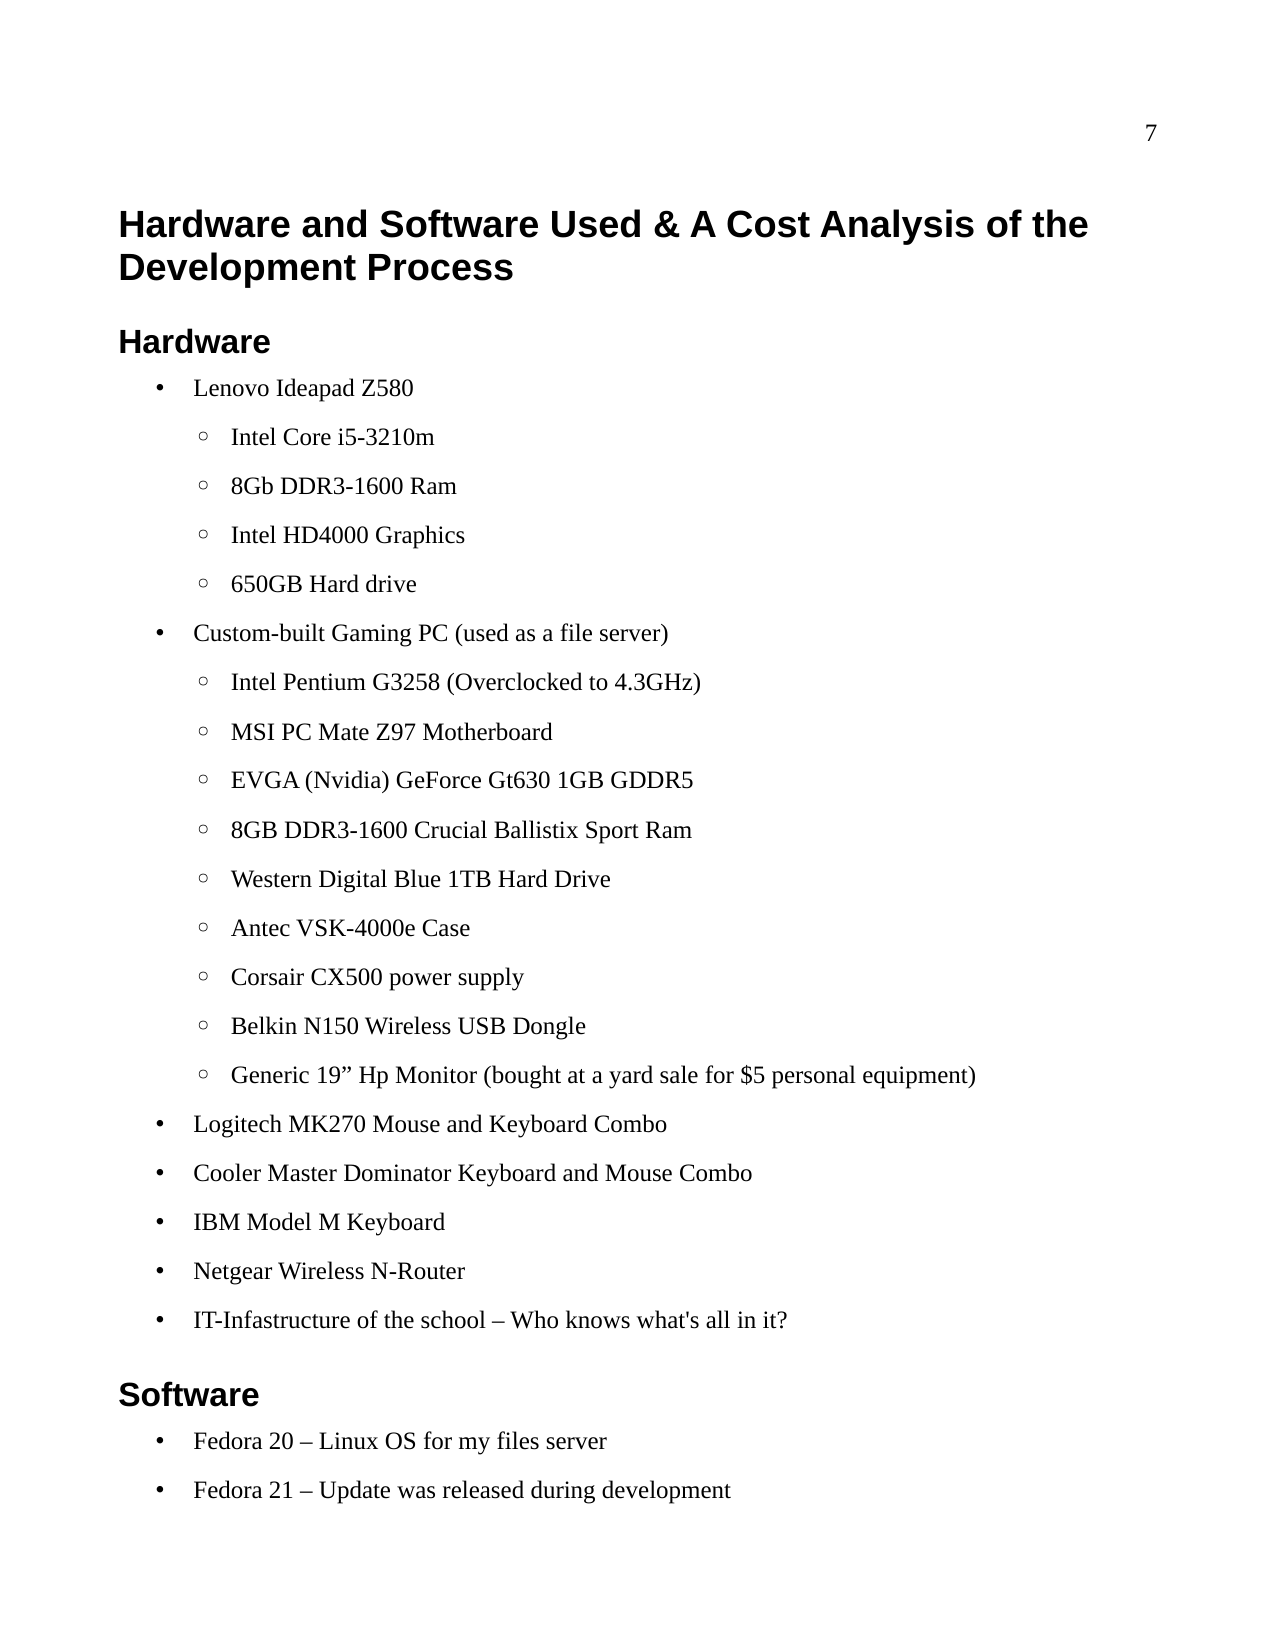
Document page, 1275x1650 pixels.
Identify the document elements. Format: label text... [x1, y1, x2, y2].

subtitle Western Digital Blue 1TB Hard Drive [193, 864, 1157, 892]
subtitle 8GB DDR3-1600 Crucial Ballistix Sport Ram [193, 815, 1157, 843]
subtitle Custom-built Gaming PC (used as a file server) [156, 618, 1157, 647]
subtitle IT-Infastructure of the school – Who knows what's all in it? [156, 1305, 1157, 1334]
subtitle Intel Pentium G3258 (Overclocked to 4.3GHz) [193, 667, 1157, 696]
subtitle Hardware and Software Used & A Cost Analysis of the Development Process [118, 201, 1157, 289]
subtitle Hardware [118, 322, 1157, 361]
subtitle 8Gb DDR3-1600 Ram [193, 471, 1157, 500]
subtitle Software [118, 1375, 1157, 1414]
subtitle Corsair CX500 power supply [193, 962, 1157, 991]
subtitle Netgear Wireless N-Router [156, 1256, 1157, 1285]
subtitle 650GB Hard drive [193, 569, 1157, 598]
subtitle EVGA (Nvidia) GeForce Gt630 1GB GDDR5 [193, 766, 1157, 794]
subtitle Intel Core i5-3210m [193, 422, 1157, 451]
subtitle Antec VSK-4000e Case [193, 913, 1157, 942]
subtitle Generic 19” Hp Monitor (bought at a yard sale for $5 personal equipment) [193, 1060, 1157, 1089]
subtitle Cooler Master Dominator Keyboard and Mouse Combo [156, 1158, 1157, 1187]
subtitle MSI PC Mate Z97 Motherboard [193, 717, 1157, 745]
list Fedora 20 – Linux OS for my files server [156, 1426, 1157, 1455]
subtitle Logitech MK270 Mouse and Keyboard Combo [156, 1109, 1157, 1138]
subtitle Lenovo Ideapad Z580 [156, 373, 1157, 402]
subtitle IBM Model M Keyboard [156, 1207, 1157, 1236]
subtitle Intel HD4000 Graphics [193, 520, 1157, 549]
list Fedora 21 – Update was released during development [156, 1475, 1157, 1504]
subtitle Belkin N150 Wireless USB Dongle [193, 1011, 1157, 1040]
